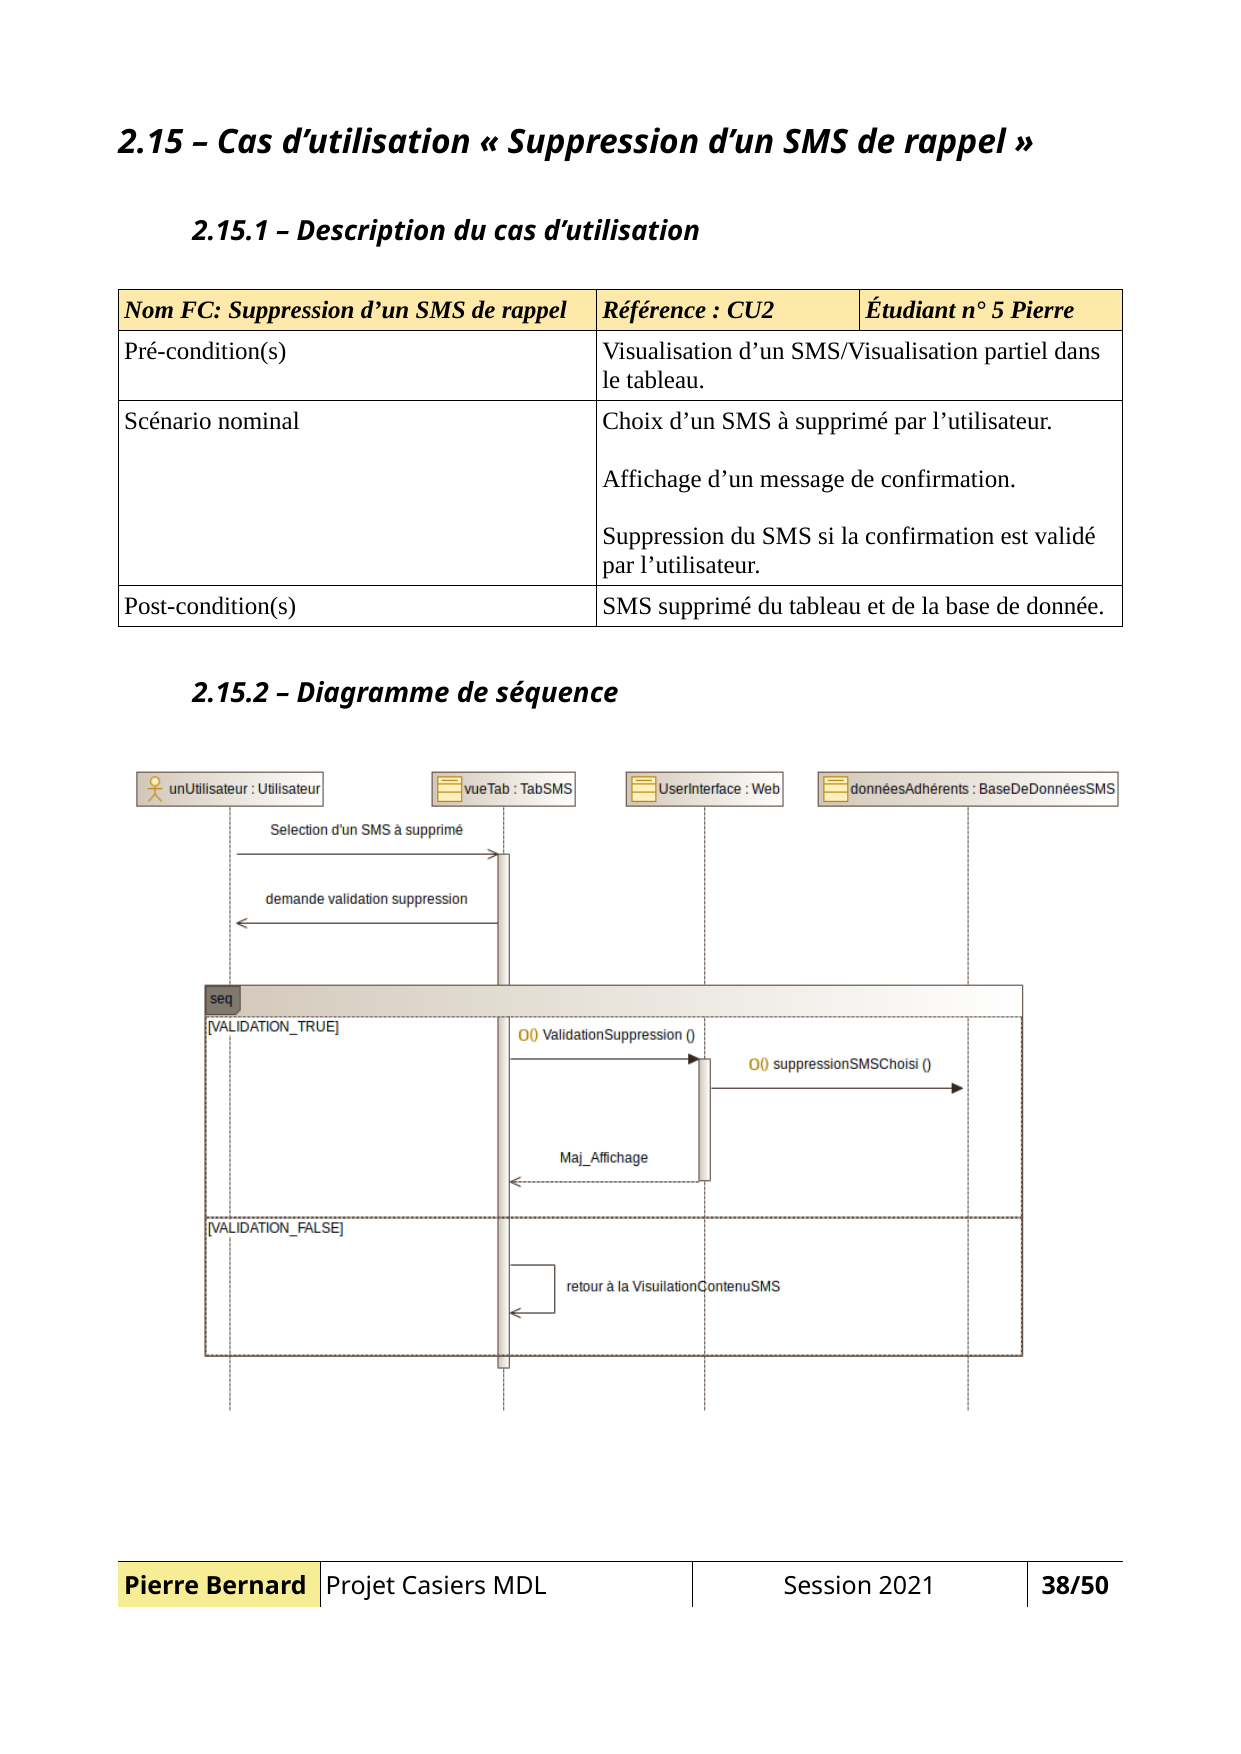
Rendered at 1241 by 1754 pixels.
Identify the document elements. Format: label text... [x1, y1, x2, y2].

table_cell SMS supprimé du tableau et de la base de donnée. [597, 586, 1122, 626]
table_cell Pré-condition(s) [119, 331, 596, 400]
table_header Nom FC: Suppression d’un SMS de rappel [119, 290, 596, 330]
table_header Référence : CU2 [597, 290, 859, 330]
subtitle 2.15.2 – Diagramme de séquence [118, 672, 1122, 710]
table_cell Scénario nominal [119, 401, 596, 585]
table_cell Post-condition(s) [119, 586, 596, 626]
table_cell Choix d’un SMS à supprimé par l’utilisateur. Affichage d’un message de confirmation. Suppression du SMS si la confirmation est validé par l’utilisateur. [597, 401, 1122, 585]
subtitle 2.15.1 – Description du cas d’utilisation [118, 210, 1122, 248]
table_cell Visualisation d’un SMS/Visualisation partiel dans le tableau. [597, 331, 1122, 400]
subtitle 2.15 – Cas d’utilisation « Suppression d’un SMS de rappel » [118, 118, 1122, 164]
picture [126, 760, 1130, 1411]
table_header Étudiant n° 5 Pierre [860, 290, 1122, 330]
